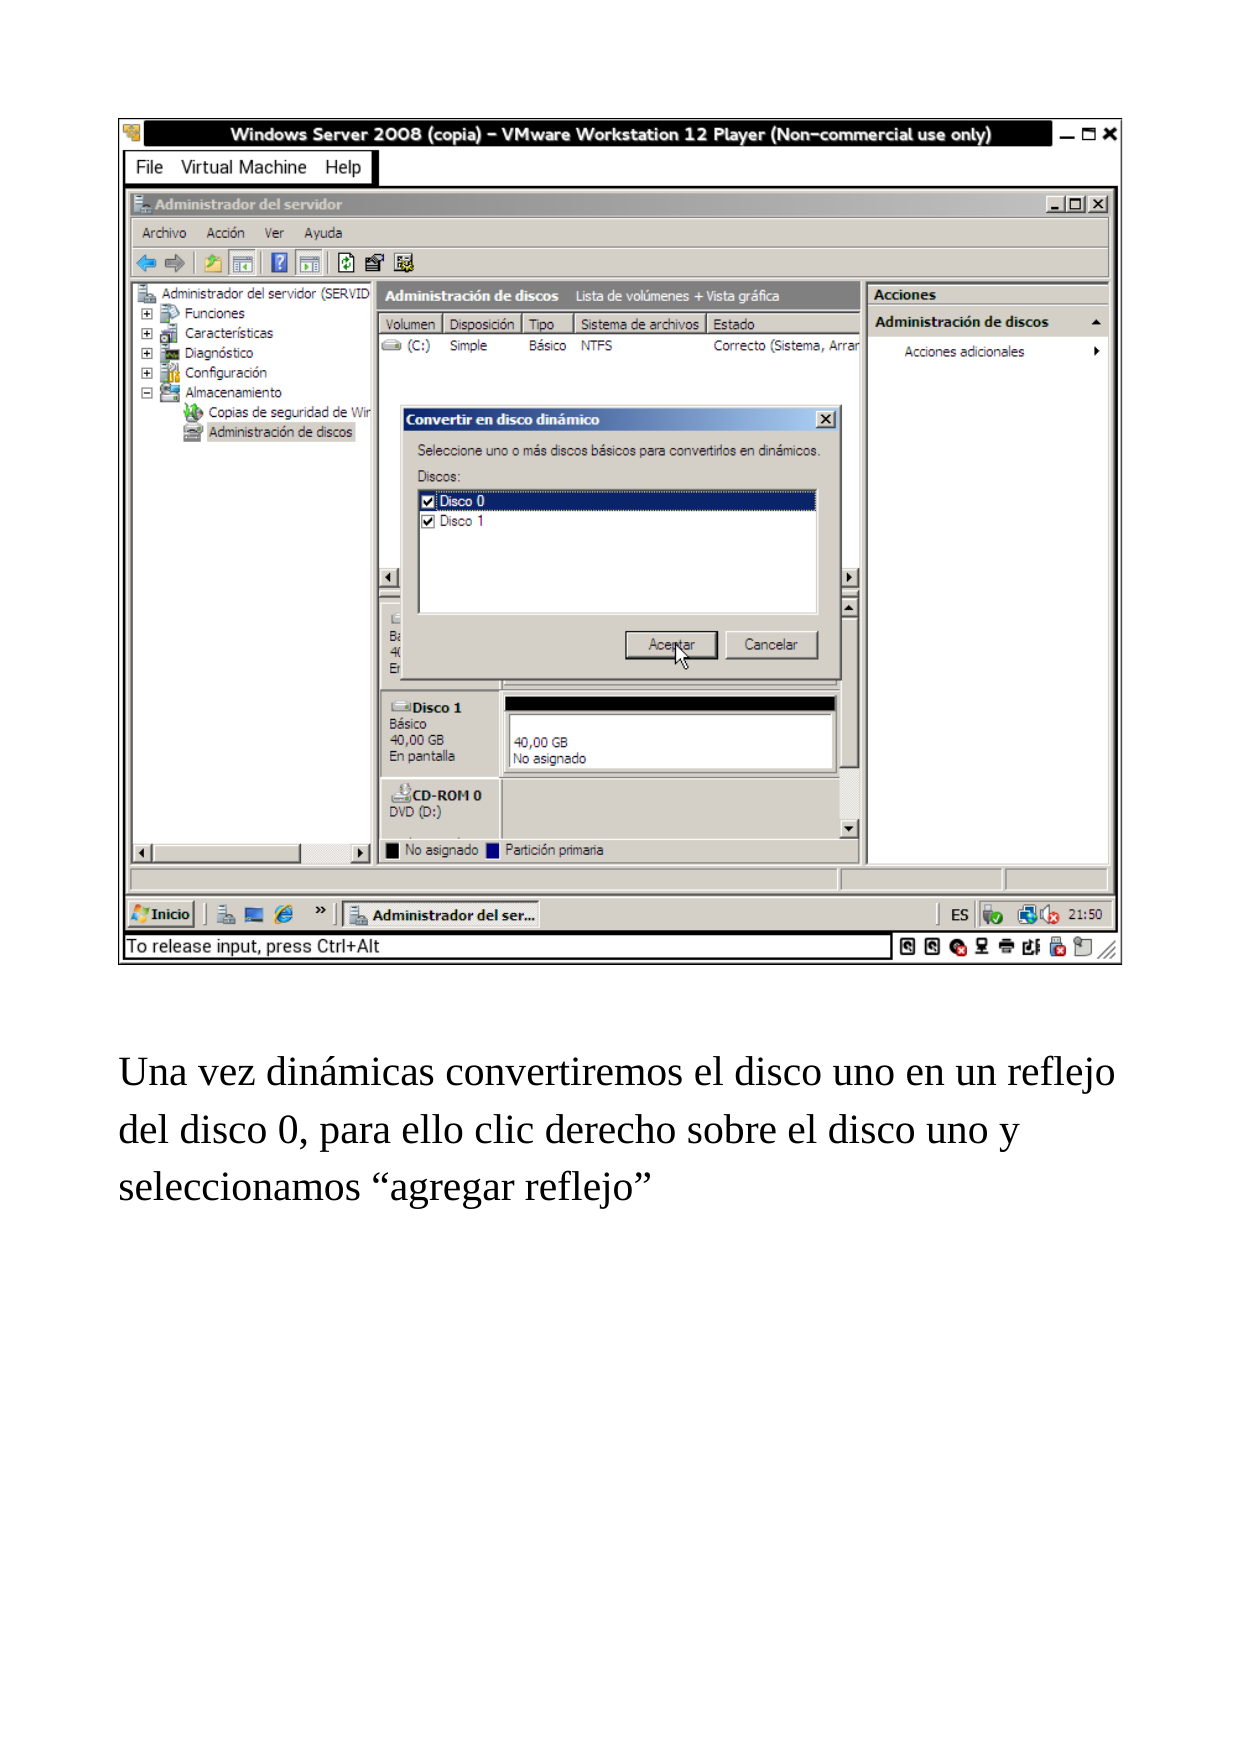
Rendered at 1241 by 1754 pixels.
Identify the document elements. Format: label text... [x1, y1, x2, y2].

text Una vez dinámicas convertiremos el disco uno en un reflejo del disco 0, para ello clic derecho sobre el disco uno y seleccionamos “agregar reflejo” [118, 1047, 1122, 1209]
picture [118, 118, 1123, 965]
